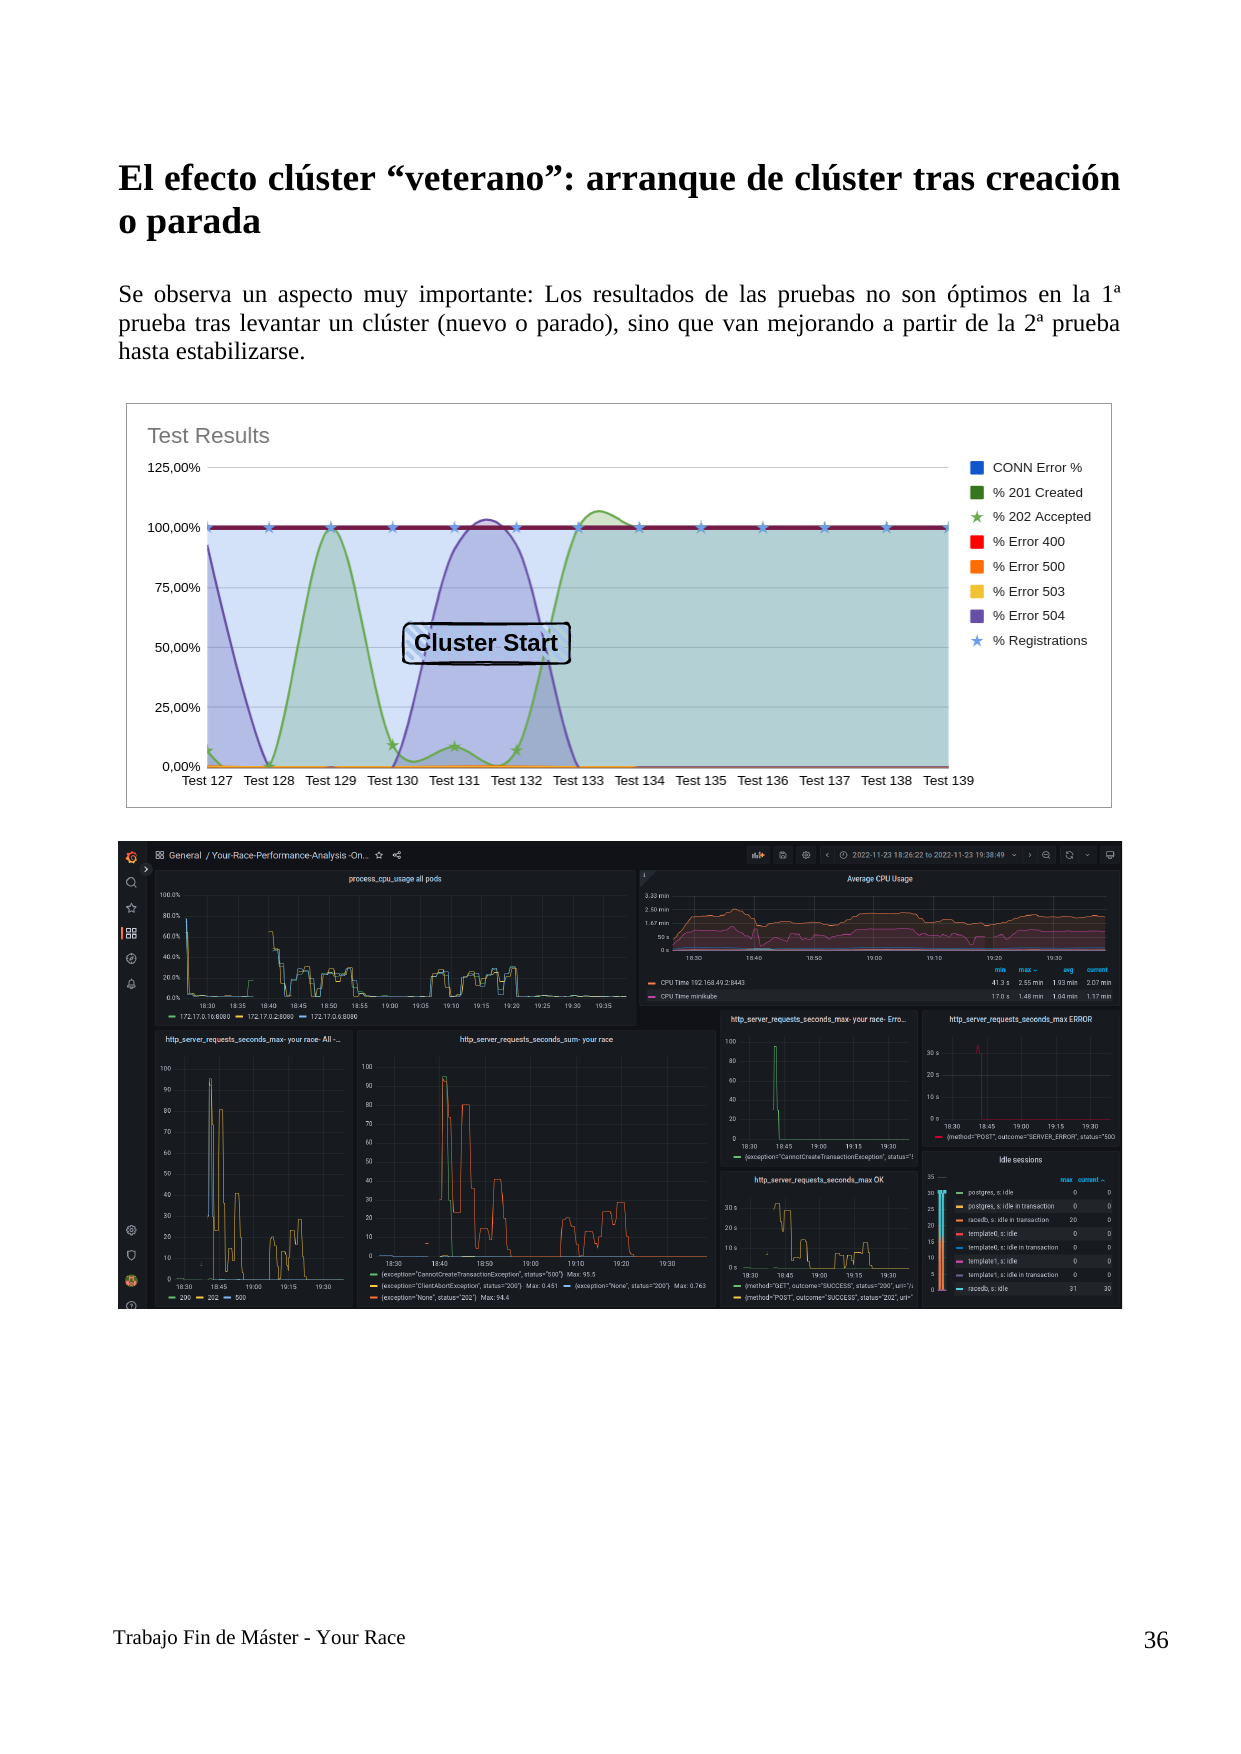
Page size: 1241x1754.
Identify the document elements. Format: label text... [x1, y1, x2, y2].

picture [118, 393, 1123, 813]
subtitle El efecto clúster “veterano”: arranque de clúster tras creación o parada [118, 156, 1122, 242]
picture [118, 841, 1123, 1309]
text Se observa un aspecto muy importante: Los resultados de las pruebas no son óptimos en la 1ª prueba tras levantar un clúster (nuevo o parado), sino que van mejorando a partir de la 2ª prueba hasta estabilizarse. [118, 279, 1122, 365]
